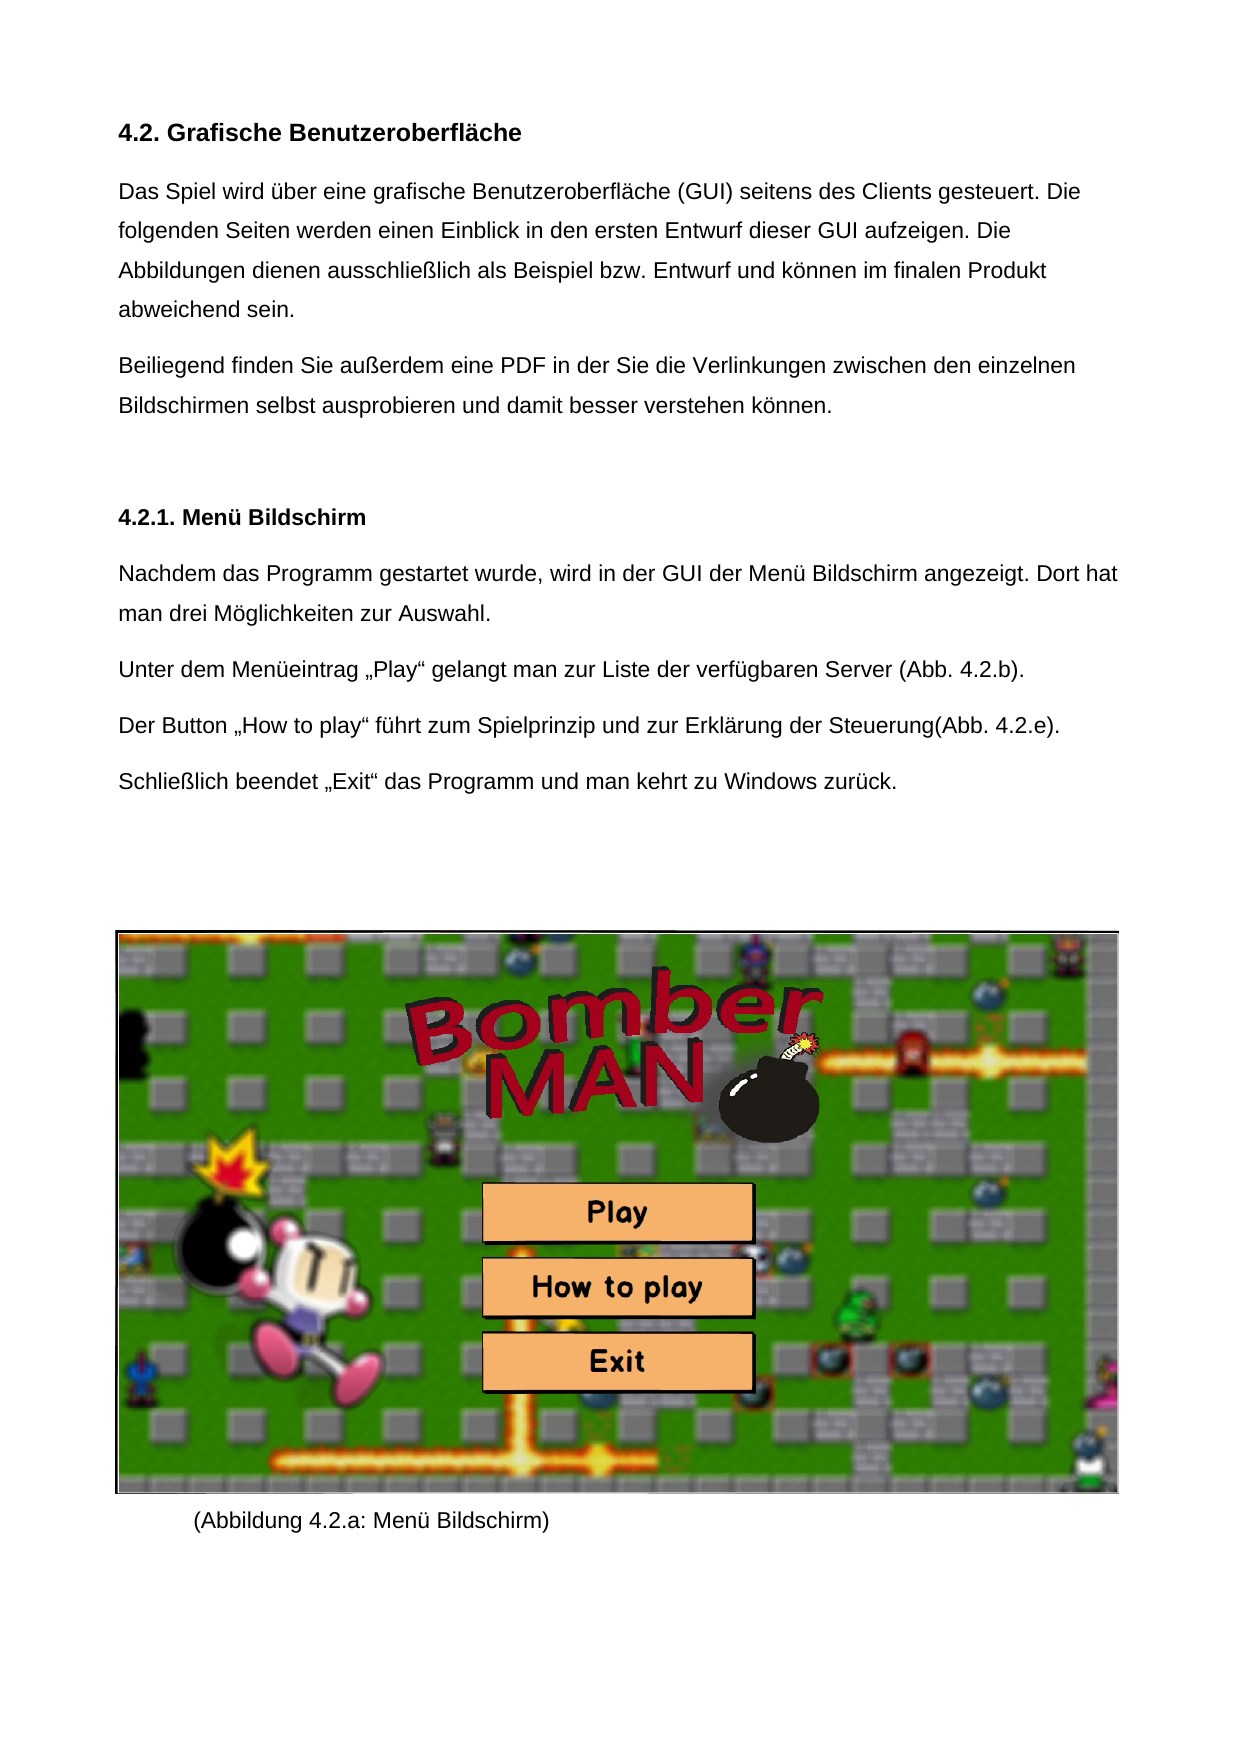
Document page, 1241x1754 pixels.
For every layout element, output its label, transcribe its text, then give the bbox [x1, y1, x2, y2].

text (Abbildung 4.2.a: Menü Bildschirm) [118, 937, 1122, 1533]
text Der Button „How to play“ führt zum Spielprinzip und zur Erklärung der Steuerung(Abb. 4.2.e). [118, 712, 1122, 738]
text Unter dem Menüeintrag „Play“ gelangt man zur Liste der verfügbaren Server (Abb. 4.2.b). [118, 656, 1122, 682]
text Schließlich beendet „Exit“ das Programm und man kehrt zu Windows zurück. [118, 768, 1122, 795]
text 4.2. Grafische Benutzeroberfläche [118, 118, 1122, 147]
text Das Spiel wird über eine grafische Benutzeroberfläche (GUI) seitens des Clients gesteuert. Die folgenden Seiten werden einen Einblick in den ersten Entwurf dieser GUI aufzeigen. Die Abbildungen dienen ausschließlich als Beispiel bzw. Entwurf und können im finalen Produkt abweichend sein. [118, 178, 1122, 323]
text Nachdem das Programm gestartet wurde, wird in der GUI der Menü Bildschirm angezeigt. Dort hat man drei Möglichkeiten zur Auswahl. [118, 560, 1122, 626]
text Beiliegend finden Sie außerdem eine PDF in der Sie die Verlinkungen zwischen den einzelnen Bildschirmen selbst ausprobieren und damit besser verstehen können. [118, 352, 1122, 418]
text 4.2.1. Menü Bildschirm [118, 504, 1122, 531]
